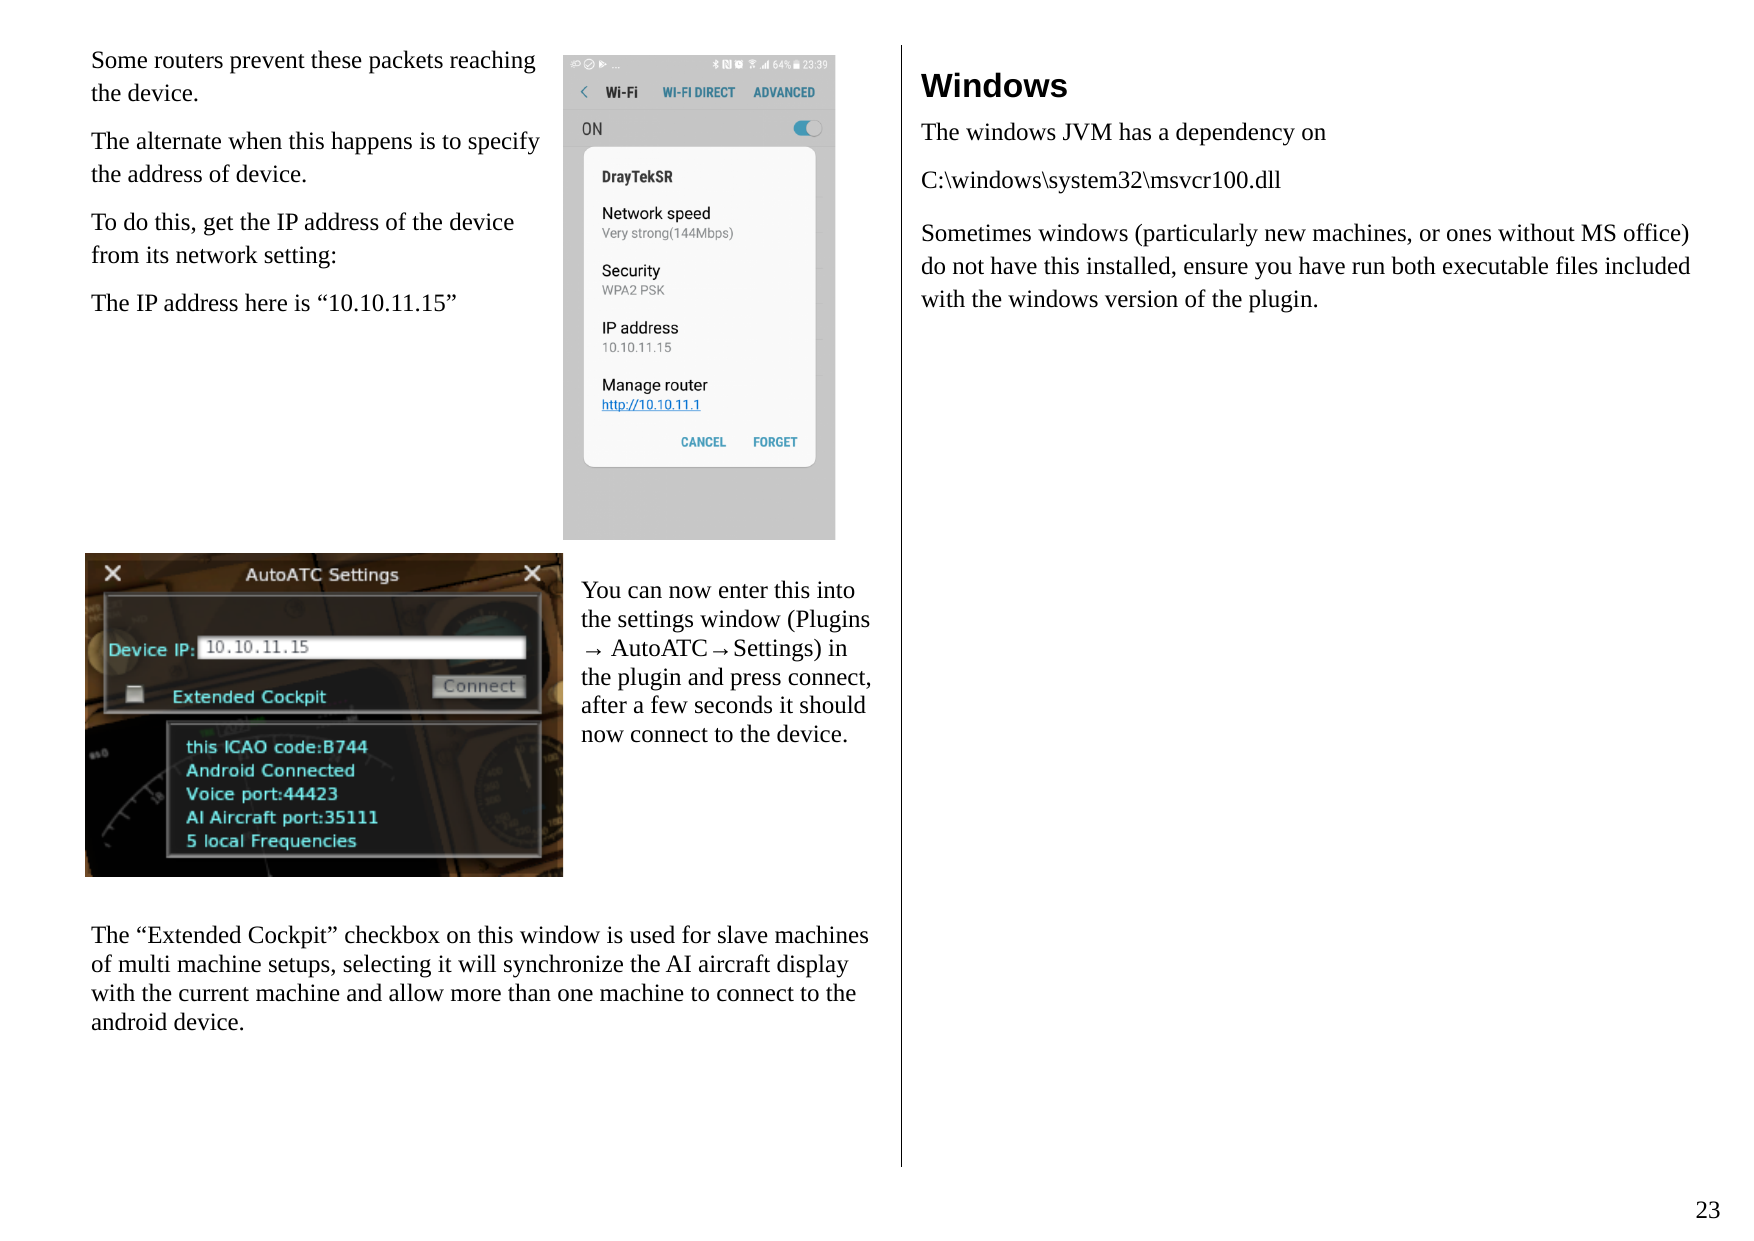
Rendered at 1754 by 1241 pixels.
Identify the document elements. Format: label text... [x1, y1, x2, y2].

text The “Extended Cockpit” checkbox on this window is used for slave machines of multi machine setups, selecting it will synchronize the AI aircraft display with the current machine and allow more than one machine to connect to the android device. [91, 920, 881, 1035]
text You can now enter this into the settings window (Plugins → AutoATC→Settings) in the plugin and press connect, after a few seconds it should now connect to the device. [564, 575, 881, 748]
picture [563, 55, 836, 540]
subtitle Windows [921, 66, 1738, 105]
text [836, 126, 881, 188]
text The IP address here is “10.10.11.15” [91, 288, 563, 317]
text [836, 207, 881, 269]
text ﻿C:\windows\system32\msvcr100.﻿dll [921, 165, 1720, 198]
text The alternate when this happens is to specify the address of device. [91, 126, 563, 188]
text Some routers prevent these packets reaching the device. [91, 45, 881, 107]
text The windows JVM has a dependency on [921, 117, 1720, 146]
picture [85, 553, 564, 877]
text [836, 288, 881, 317]
text To do this, get the IP address of the device from its network setting: [91, 207, 563, 269]
text Sometimes windows (particularly new machines, or ones without MS office) do not have this installed, ensure you have run both executable files included with the windows version of the plugin. [921, 218, 1720, 313]
